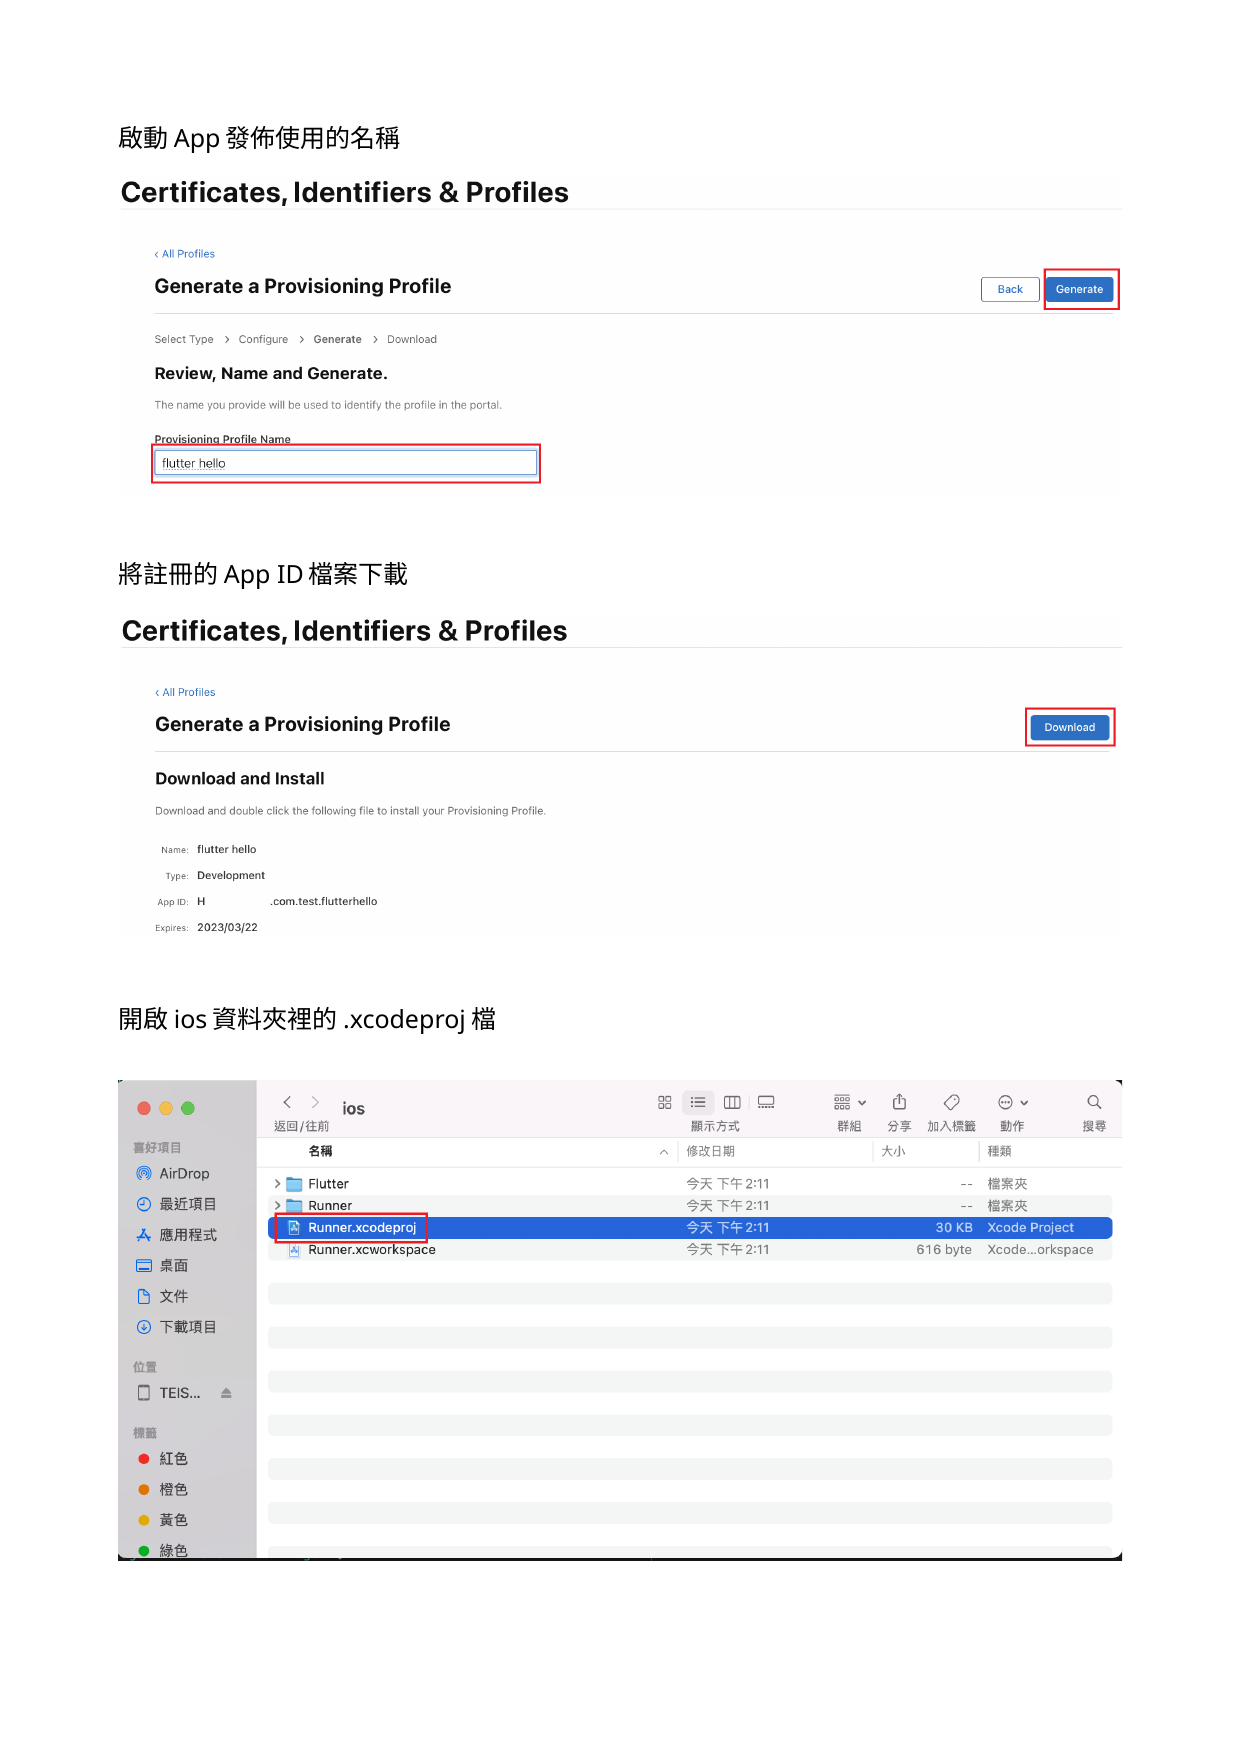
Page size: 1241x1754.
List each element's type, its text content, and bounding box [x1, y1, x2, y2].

text 將註冊的 App ID檔案下載 [118, 555, 1122, 591]
text 啟動 App發佈使用的名稱 [118, 118, 1122, 154]
picture [118, 611, 1123, 941]
text 開啟 ios資料夾裡的 .xcodeproj檔 [118, 1000, 1122, 1036]
picture [118, 174, 1123, 496]
picture [118, 1080, 1123, 1561]
